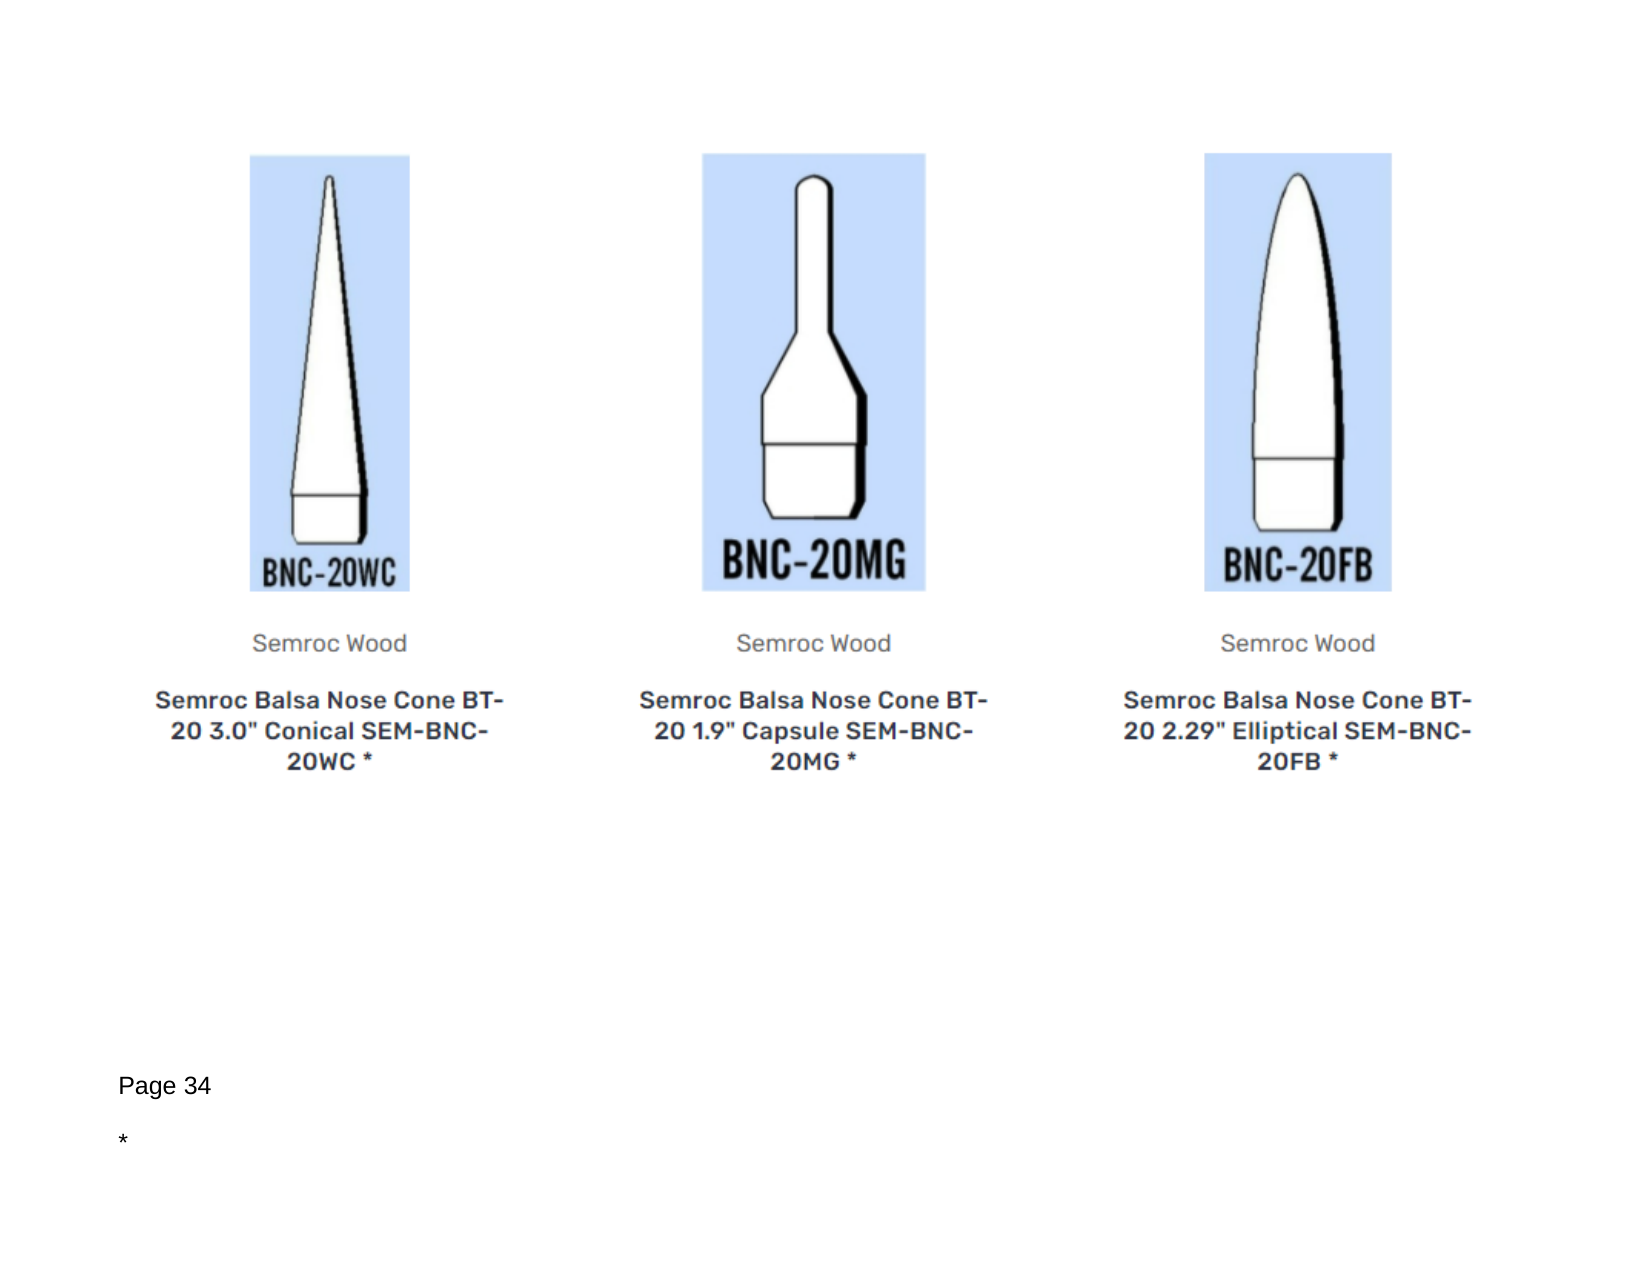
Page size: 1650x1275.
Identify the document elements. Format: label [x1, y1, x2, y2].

picture [118, 118, 1532, 781]
